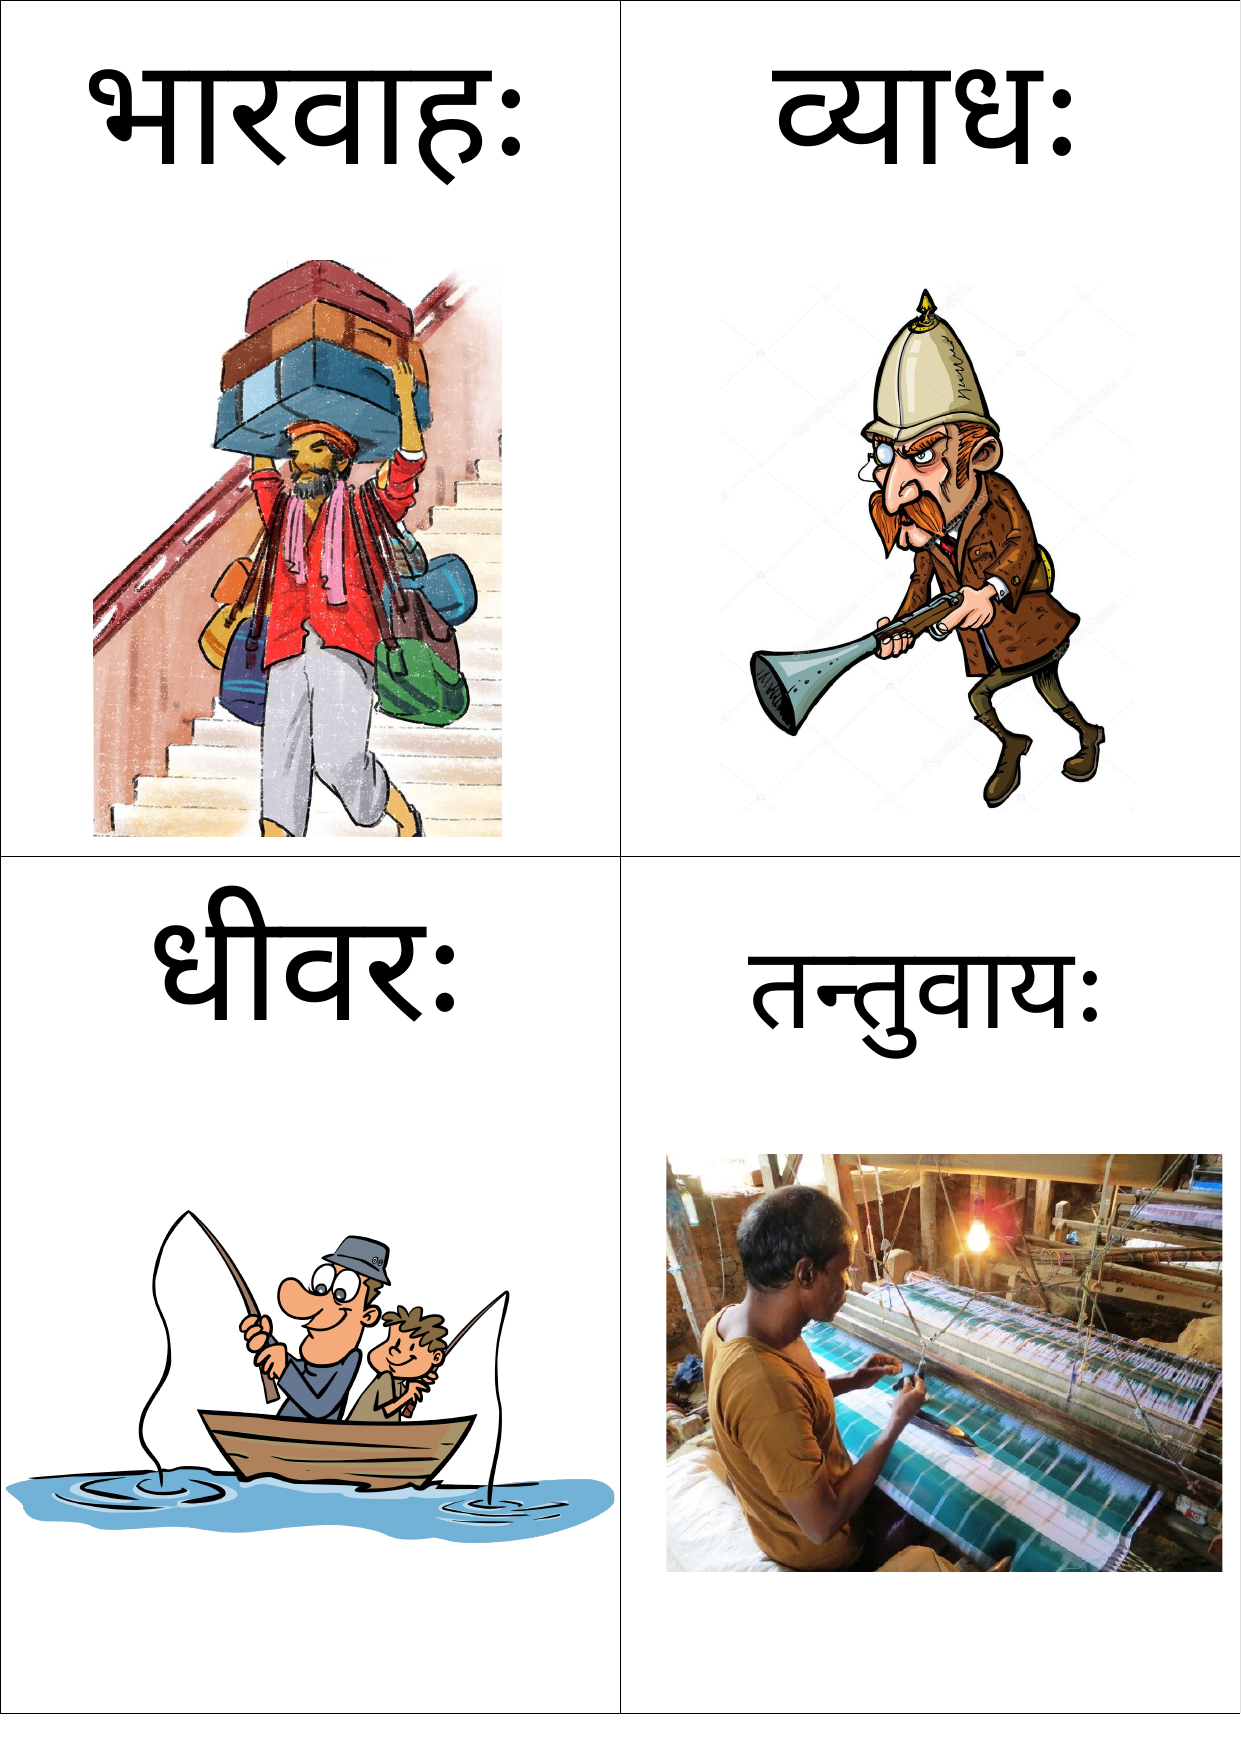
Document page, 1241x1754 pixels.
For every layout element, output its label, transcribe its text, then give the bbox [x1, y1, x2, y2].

table_cell भारवाहः [1, 1, 620, 856]
picture [5, 1210, 615, 1543]
picture [720, 284, 1135, 812]
table_cell धीवरः [1, 857, 620, 1712]
table_cell व्याधः [621, 1, 1240, 856]
picture [93, 260, 504, 837]
table_cell तन्तुवायः [621, 857, 1240, 1712]
picture [666, 1154, 1223, 1572]
